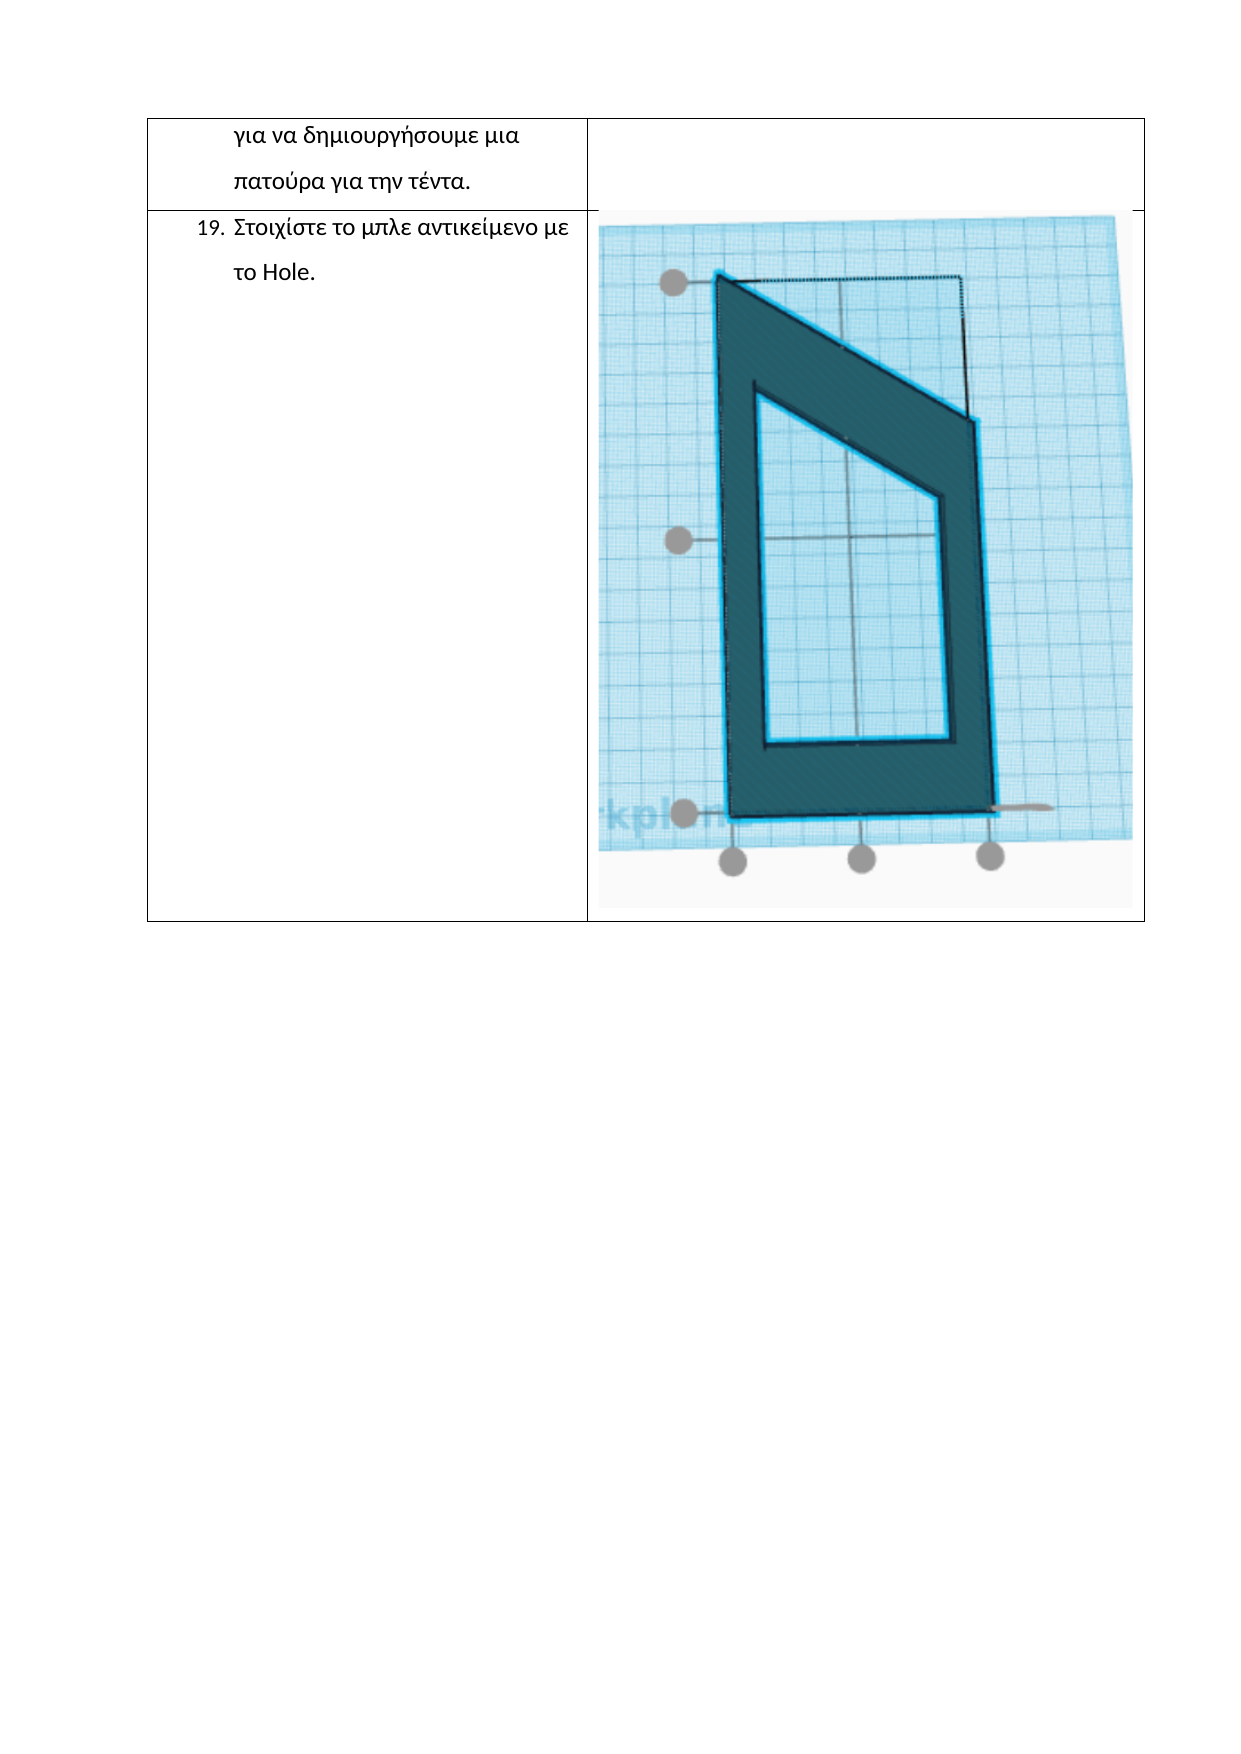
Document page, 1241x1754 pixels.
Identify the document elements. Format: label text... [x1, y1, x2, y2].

table_cell Στοιχίστε το μπλε αντικείμενο με το Hole. [148, 211, 587, 921]
table_cell για να δημιουργήσουμε μια πατούρα για την τέντα. [148, 119, 587, 210]
table_cell [588, 211, 1144, 921]
table_cell [588, 119, 1144, 210]
